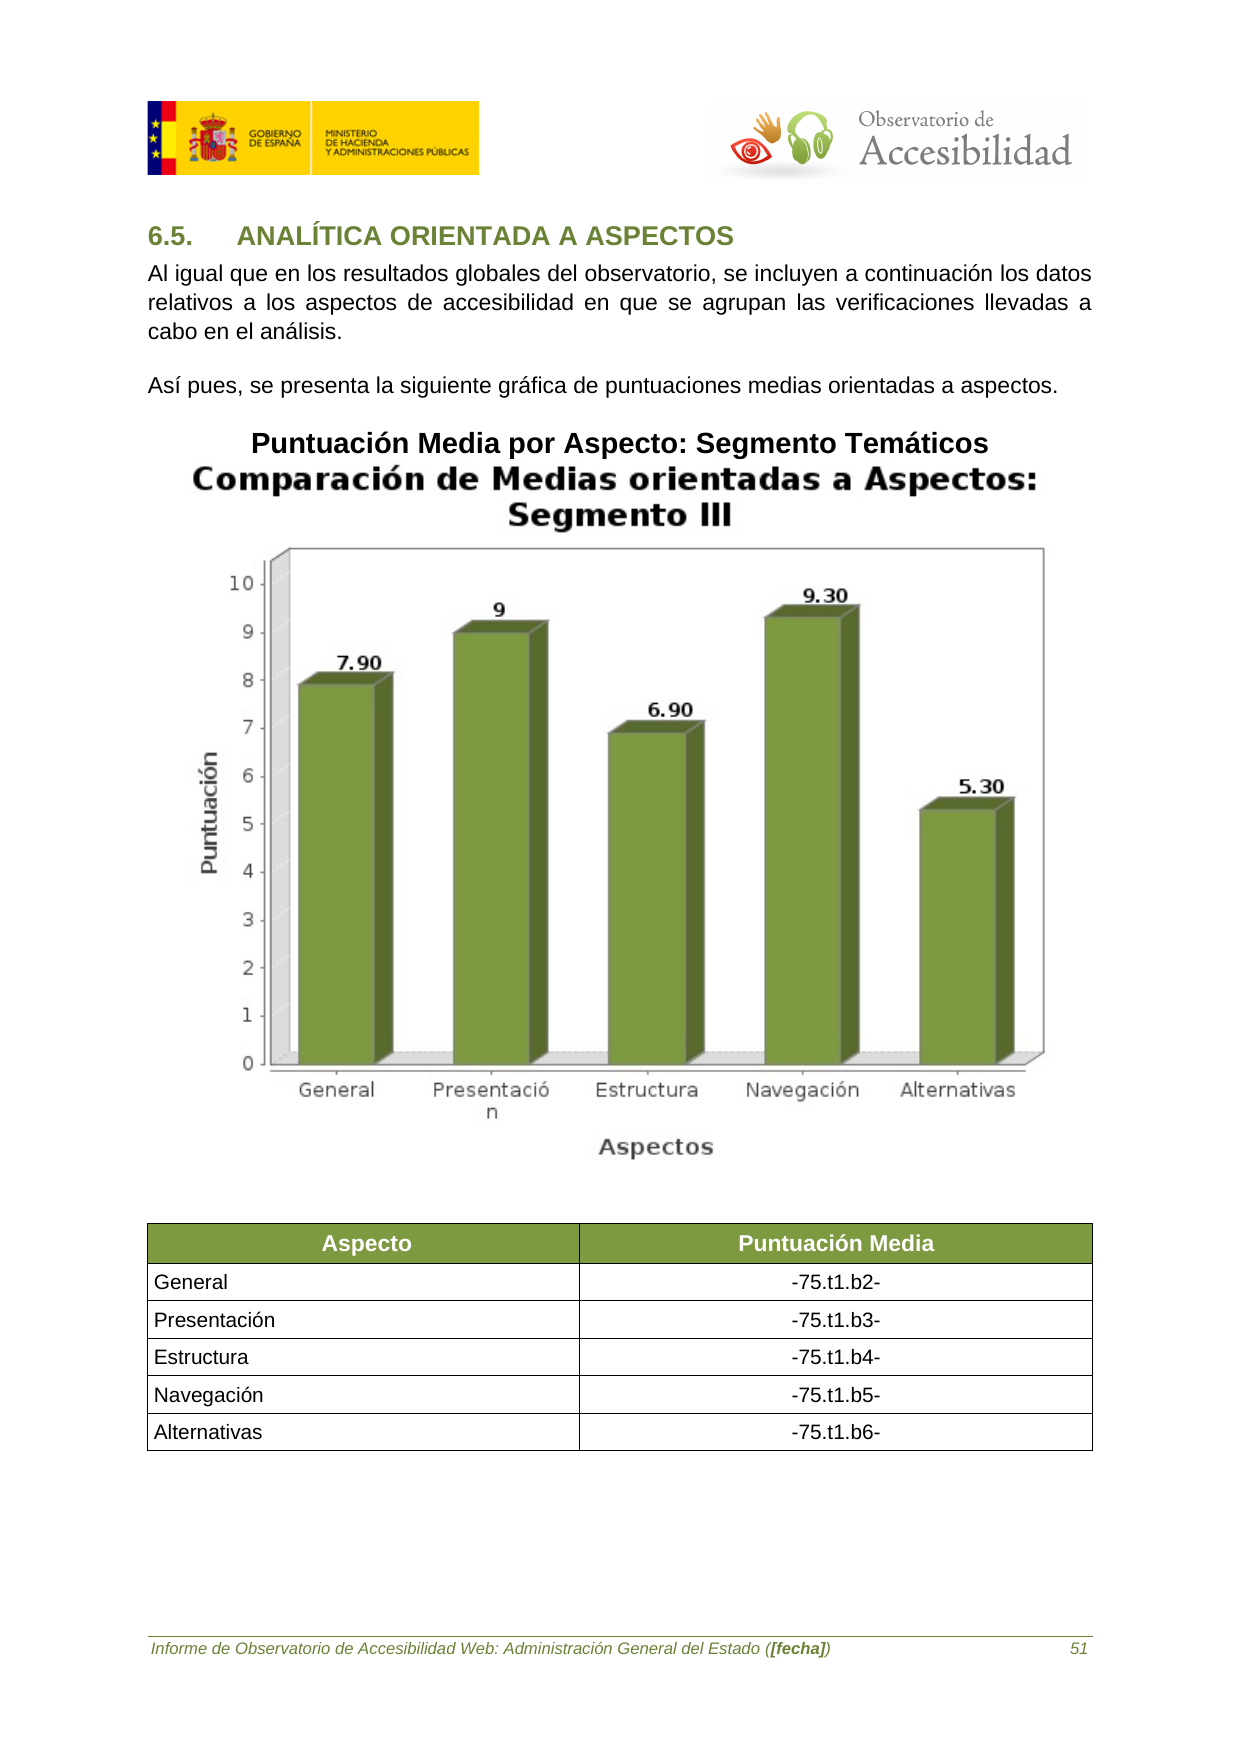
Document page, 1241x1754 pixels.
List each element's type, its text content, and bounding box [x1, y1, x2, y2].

table_cell Estructura [148, 1339, 579, 1375]
picture [178, 459, 1062, 1169]
table_cell -75.t1.b2- [580, 1264, 1092, 1300]
table_cell -75.t1.b6- [580, 1414, 1092, 1450]
table_cell -75.t1.b4- [580, 1339, 1092, 1375]
picture [147, 101, 479, 175]
table_header Aspecto [148, 1224, 579, 1263]
text Así pues, se presenta la siguiente gráfica de puntuaciones medias orientadas a aspectos. [148, 372, 1092, 398]
picture [710, 102, 1086, 185]
table_cell -75.t1.b3- [580, 1301, 1092, 1338]
text Puntuación Media por Aspecto: Segmento Temáticos [148, 426, 1092, 460]
table_cell -75.t1.b5- [580, 1376, 1092, 1413]
subtitle Analítica orientada a aspectos [148, 220, 1092, 251]
table_cell Alternativas [148, 1414, 579, 1450]
text Al igual que en los resultados globales del observatorio, se incluyen a continuación los datos relativos a los aspectos de accesibilidad en que se agrupan las verificaciones llevadas a cabo en el análisis. [148, 260, 1092, 344]
table_cell Navegación [148, 1376, 579, 1413]
table_cell General [148, 1264, 579, 1300]
table_cell Presentación [148, 1301, 579, 1338]
table_header Puntuación Media [580, 1224, 1092, 1263]
